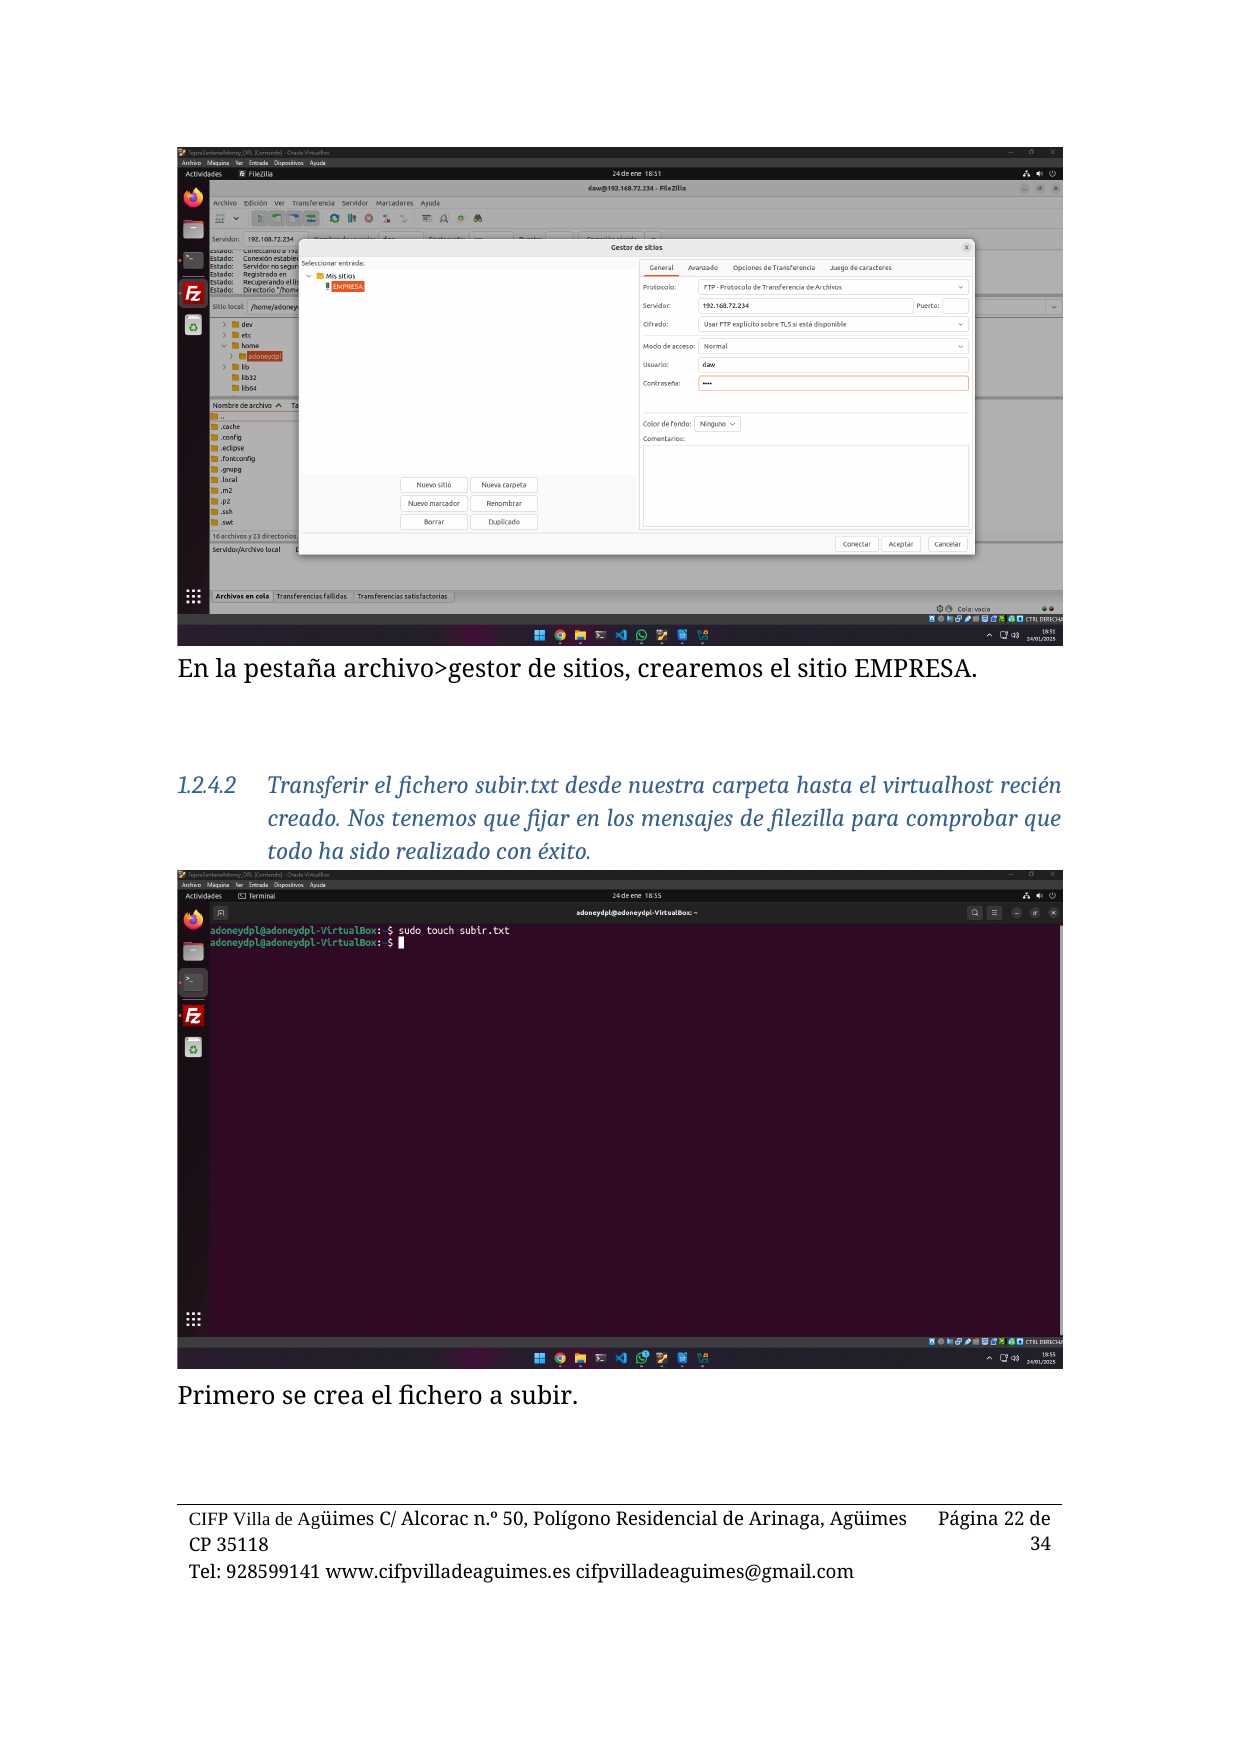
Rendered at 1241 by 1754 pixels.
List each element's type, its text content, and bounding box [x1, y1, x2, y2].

subtitle Transferir el fichero subir.txt desde nuestra carpeta hasta el virtualhost recién creado. Nos tenemos que fijar en los mensajes de filezilla para comprobar que todo ha sido realizado con éxito. [177, 771, 1063, 866]
text Primero se crea el fichero a subir. [177, 1369, 1063, 1412]
picture [177, 870, 1063, 1369]
text En la pestaña archivo>gestor de sitios, crearemos el sitio EMPRESA. [177, 646, 1063, 685]
picture [177, 147, 1063, 646]
